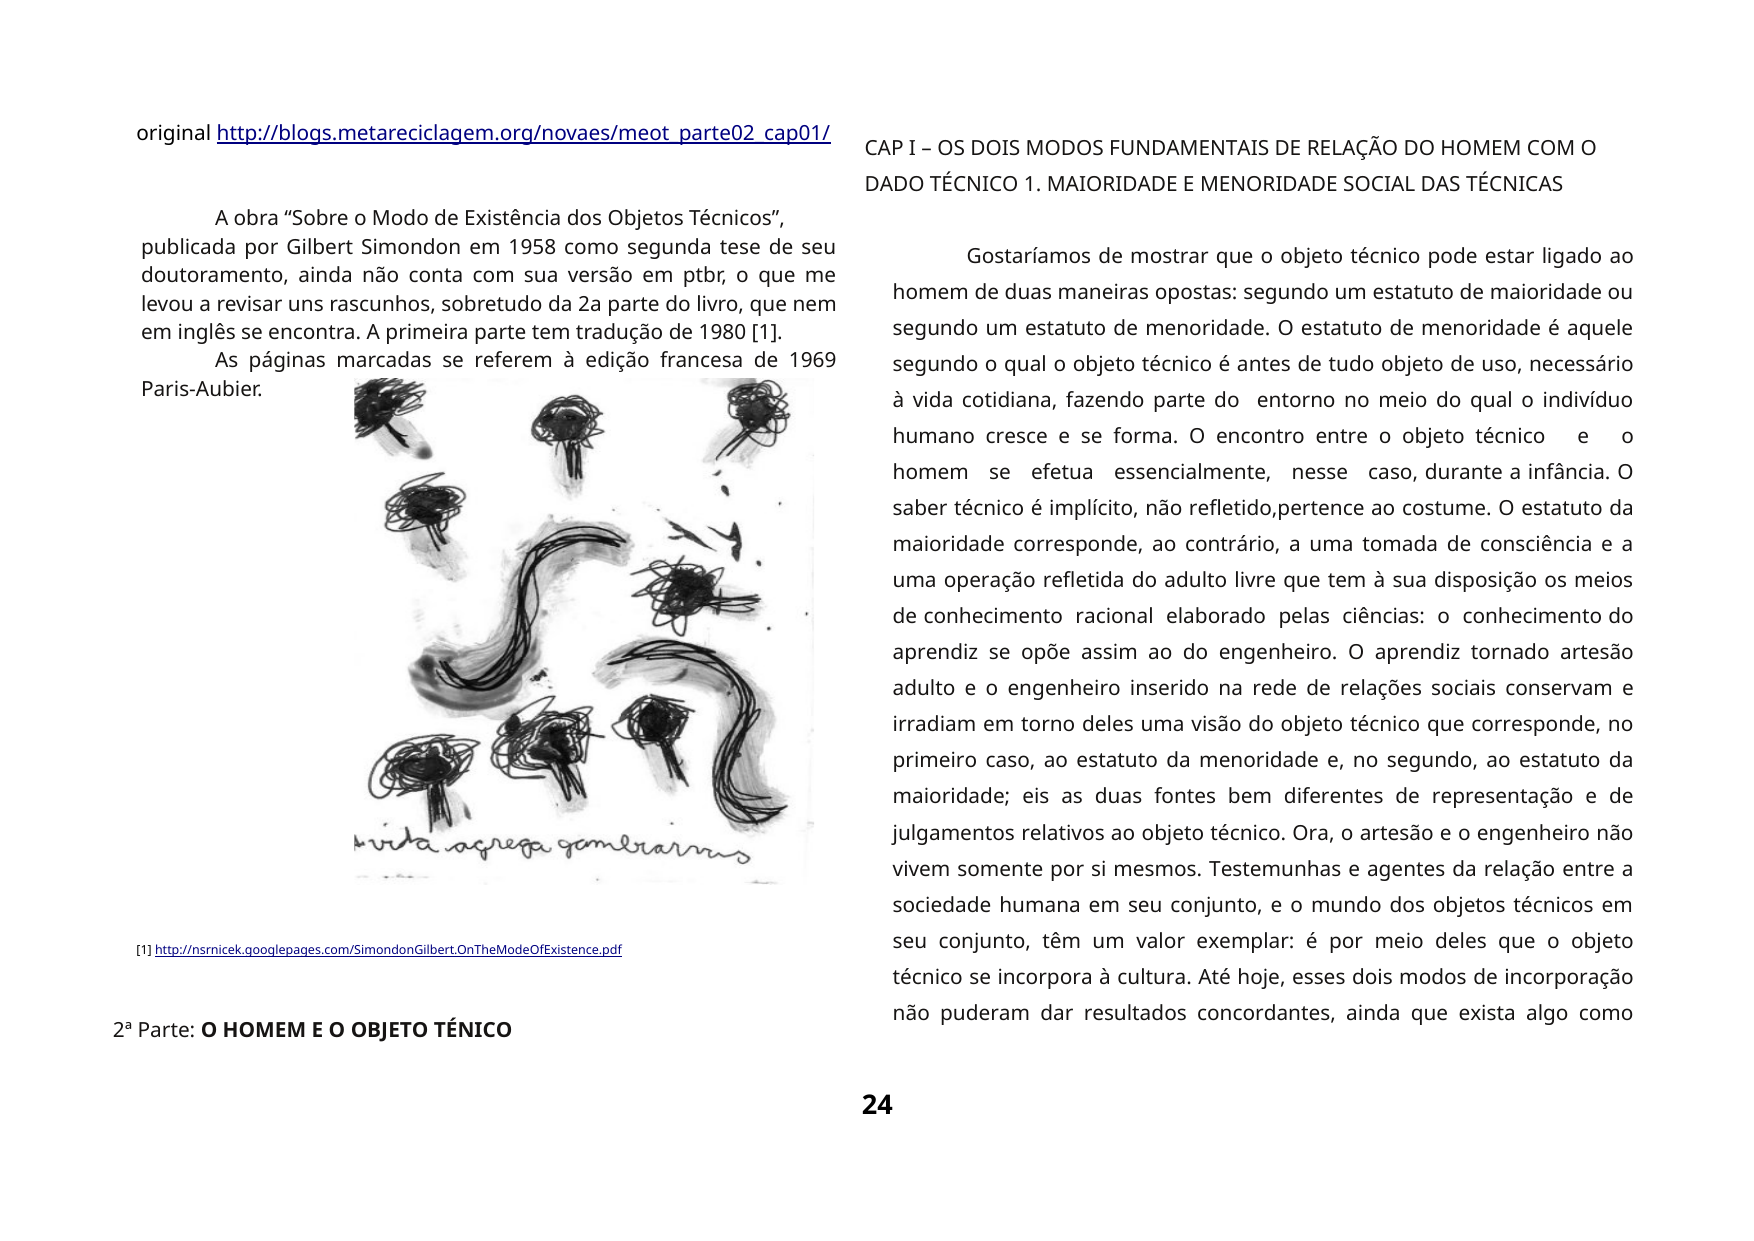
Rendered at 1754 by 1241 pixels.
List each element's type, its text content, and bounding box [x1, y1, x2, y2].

text publicada por Gilbert Simondon em 1958 como segunda tese de seu doutoramento, ainda não conta com sua versão em ptbr, o que me levou a revisar uns rascunhos, sobretudo da 2a parte do livro, que nem em inglês se encontra. A primeira parte tem tradução de 1980 [1]. [141, 232, 837, 346]
text 2ª Parte: O HOMEM E O OBJETO TÉNICO [113, 1015, 863, 1044]
text Gostaríamos de mostrar que o objeto técnico pode estar ligado ao homem de duas maneiras opostas: segundo um estatuto de maioridade ou segundo um estatuto de menoridade. O estatuto de menoridade é aquele segundo o qual o objeto técnico é antes de tudo objeto de uso, necessário à vida cotidiana, fazendo parte do entorno no meio do qual o indivíduo humano cresce e se forma. O encontro entre o objeto técnico e o homem se efetua essencialmente, nesse caso, durante a infância. O saber técnico é implícito, não refletido,pertence ao costume. O estatuto da maioridade corresponde, ao contrário, a uma tomada de consciência e a uma operação refletida do adulto livre que tem à sua disposição os meios de conhecimento racional elaborado pelas ciências: o conhecimento do aprendiz se opõe assim ao do engenheiro. O aprendiz tornado artesão adulto e o engenheiro inserido na rede de relações sociais conservam e irradiam em torno deles uma visão do objeto técnico que corresponde, no primeiro caso, ao estatuto da menoridade e, no segundo, ao estatuto da maioridade; eis as duas fontes bem diferentes de representação e de julgamentos relativos ao objeto técnico. Ora, o artesão e o engenheiro não vivem somente por si mesmos. Testemunhas e agentes da relação entre a sociedade humana em seu conjunto, e o mundo dos objetos técnicos em seu conjunto, têm um valor exemplar: é por meio deles que o objeto técnico se incorpora à cultura. Até hoje, esses dois modos de incorporação não puderam dar resultados concordantes, ainda que exista algo como [892, 241, 1634, 1026]
text CAP I – OS DOIS MODOS FUNDAMENTAIS DE RELAÇÃO DO HOMEM COM O DADO TÉCNICO 1. MAIORIDADE E MENORIDADE SOCIAL DAS TÉCNICAS [864, 133, 1655, 197]
picture [354, 378, 815, 885]
text A obra “Sobre o Modo de Existência dos Objetos Técnicos”, [141, 203, 837, 232]
text As páginas marcadas se referem à edição francesa de 1969 Paris-Aubier. [141, 346, 837, 402]
text original http://blogs.metareciclagem.org/novaes/meot_parte02_cap01/ [136, 118, 840, 147]
text [1] http://nsrnicek.googlepages.com/SimondonGilbert.OnTheModeOfExistence.pdf [136, 941, 840, 958]
